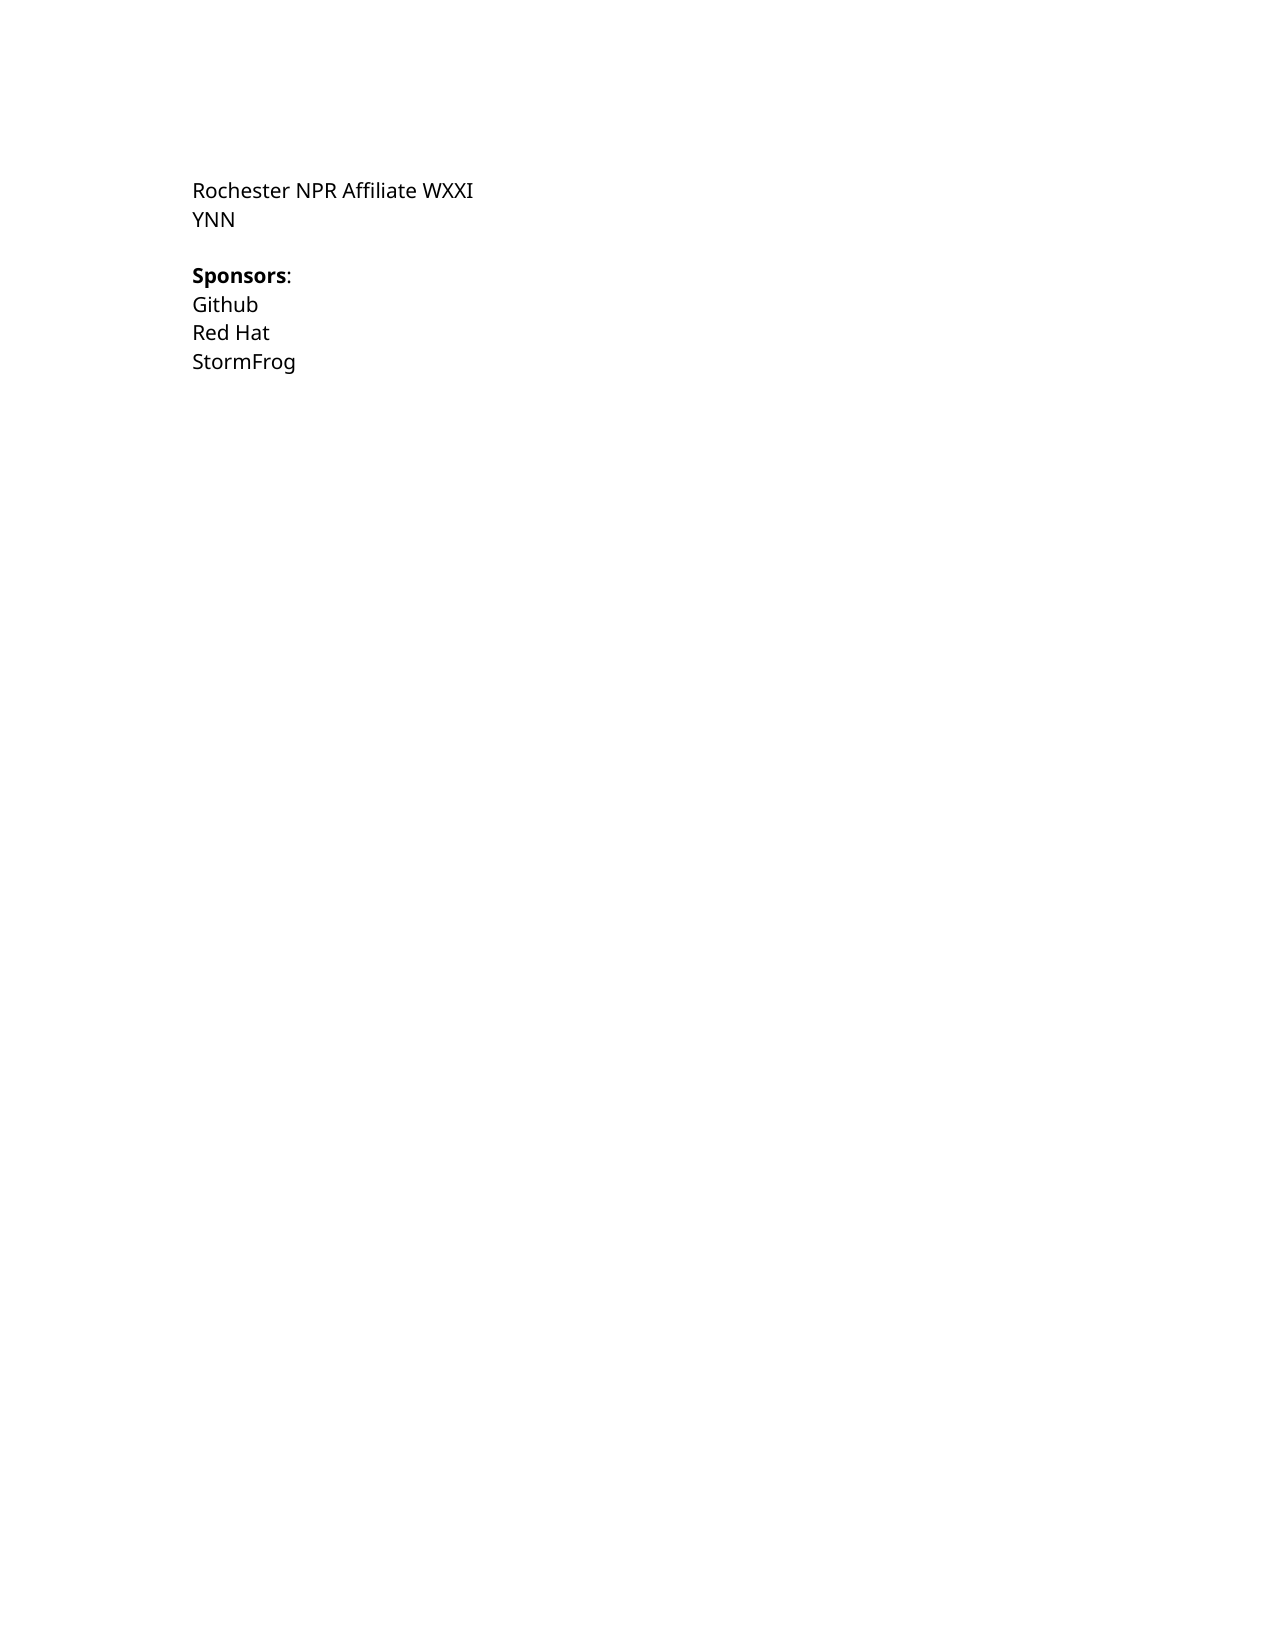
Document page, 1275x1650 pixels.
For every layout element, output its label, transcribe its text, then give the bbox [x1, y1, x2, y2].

text StormFrog [118, 347, 1157, 375]
text Sponsors: [118, 262, 1157, 290]
text Github [118, 290, 1157, 318]
text Red Hat [118, 318, 1157, 347]
text YNN [118, 205, 1157, 233]
text Rochester NPR Affiliate WXXI [118, 176, 1157, 205]
